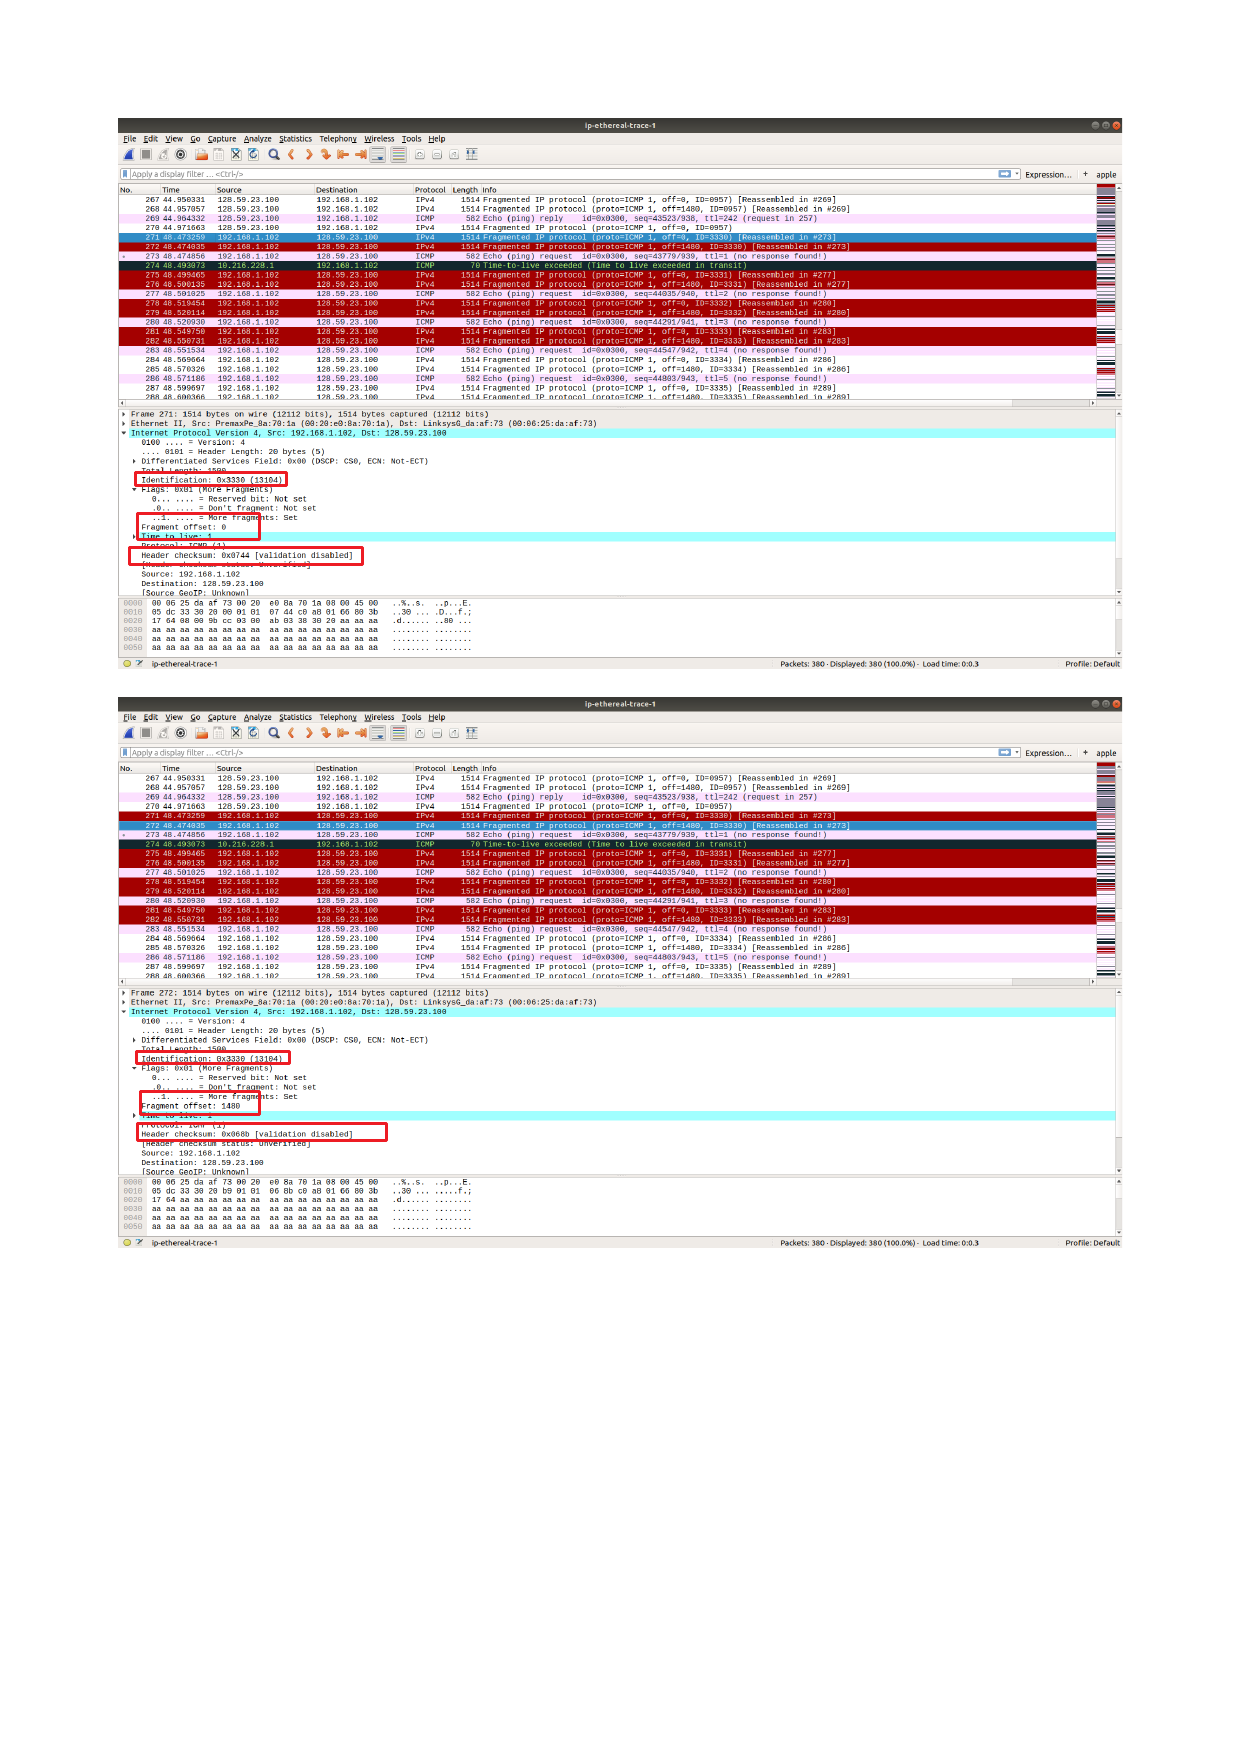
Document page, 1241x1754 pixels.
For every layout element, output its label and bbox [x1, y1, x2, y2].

picture [118, 697, 1123, 1248]
picture [118, 118, 1123, 669]
